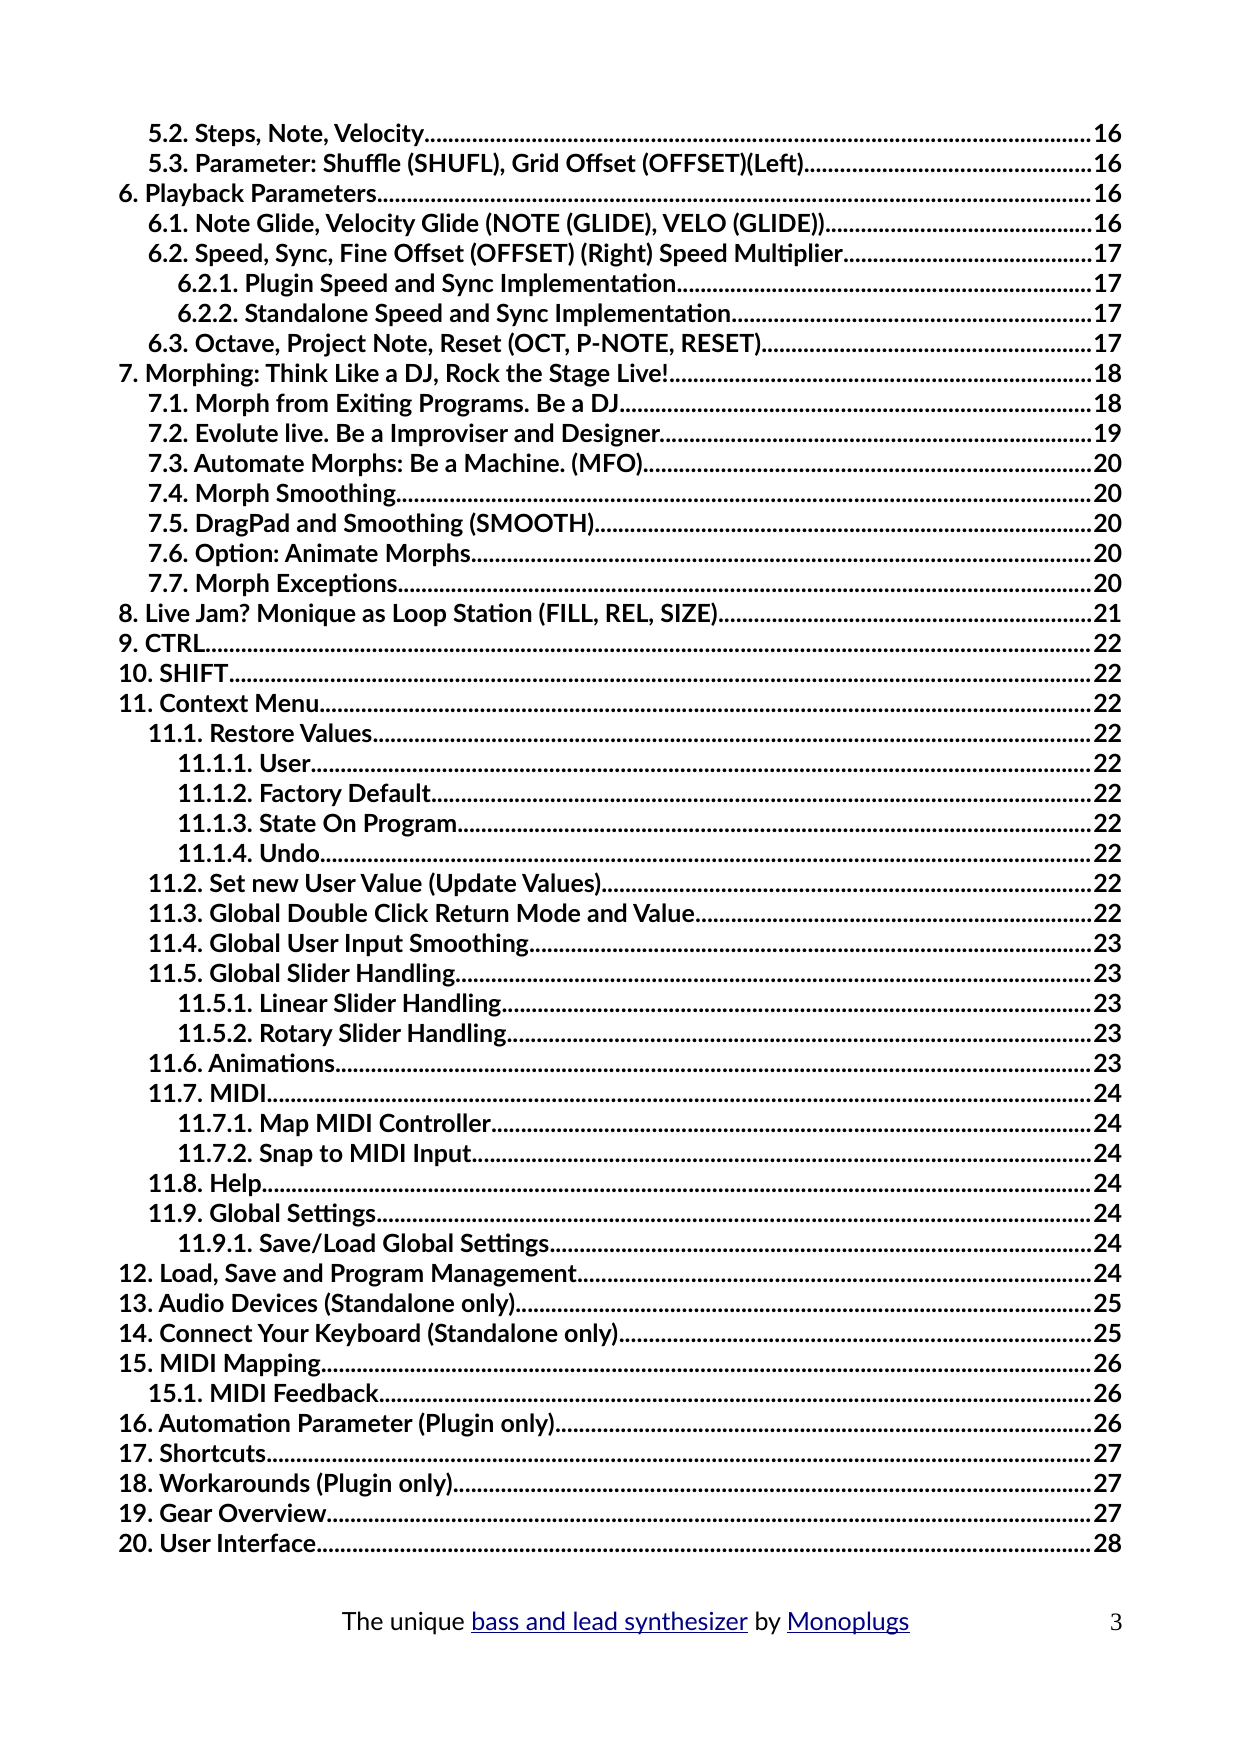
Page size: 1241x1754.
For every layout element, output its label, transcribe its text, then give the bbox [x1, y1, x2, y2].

text 18. Workarounds (Plugin only) 27 [118, 1468, 1122, 1498]
text 6. Playback Parameters 16 [118, 178, 1122, 208]
text 11.1.4. Undo 22 [177, 838, 1122, 868]
text 7.2. Evolute live. Be a Improviser and Designer. 19 [148, 418, 1122, 448]
text 7.3. Automate Morphs: Be a Machine. (MFO) 20 [148, 448, 1122, 478]
text 20. User Interface 28 [118, 1528, 1122, 1558]
text 11.5. Global Slider Handling 23 [148, 958, 1122, 988]
text 11.5.2. Rotary Slider Handling 23 [177, 1018, 1122, 1048]
text 6.2.1. Plugin Speed and Sync Implementation 17 [177, 268, 1122, 298]
text 6.2.2. Standalone Speed and Sync Implementation 17 [177, 298, 1122, 328]
text 11.9.1. Save/Load Global Settings 24 [177, 1228, 1122, 1258]
text 11.1.3. State On Program 22 [177, 808, 1122, 838]
text 7.5. DragPad and Smoothing (SMOOTH) 20 [148, 508, 1122, 538]
text 7.7. Morph Exceptions 20 [148, 568, 1122, 598]
text 11.6. Animations 23 [148, 1048, 1122, 1078]
text 6.3. Octave, Project Note, Reset (OCT, P-NOTE, RESET) 17 [148, 328, 1122, 358]
text 11.4. Global User Input Smoothing 23 [148, 928, 1122, 958]
text 11.7.1. Map MIDI Controller 24 [177, 1108, 1122, 1138]
text 9. CTRL 22 [118, 628, 1122, 658]
text 19. Gear Overview 27 [118, 1498, 1122, 1528]
text 10. SHIFT 22 [118, 658, 1122, 688]
text 5.2. Steps, Note, Velocity 16 [148, 118, 1122, 148]
text 8. Live Jam? Monique as Loop Station (FILL, REL, SIZE) 21 [118, 598, 1122, 628]
text 11.8. Help 24 [148, 1168, 1122, 1198]
text 15.1. MIDI Feedback 26 [148, 1378, 1122, 1408]
text 7.1. Morph from Exiting Programs. Be a DJ. 18 [148, 388, 1122, 418]
text 12. Load, Save and Program Management 24 [118, 1258, 1122, 1288]
text 17. Shortcuts 27 [118, 1438, 1122, 1468]
text 11.2. Set new User Value (Update Values) 22 [148, 868, 1122, 898]
text 11.7. MIDI 24 [148, 1078, 1122, 1108]
text 7.6. Option: Animate Morphs 20 [148, 538, 1122, 568]
text 14. Connect Your Keyboard (Standalone only) 25 [118, 1318, 1122, 1348]
text 11.3. Global Double Click Return Mode and Value 22 [148, 898, 1122, 928]
text 11.7.2. Snap to MIDI Input 24 [177, 1138, 1122, 1168]
text 16. Automation Parameter (Plugin only) 26 [118, 1408, 1122, 1438]
text 11.1.2. Factory Default 22 [177, 778, 1122, 808]
text 11.9. Global Settings 24 [148, 1198, 1122, 1228]
text 6.1. Note Glide, Velocity Glide (NOTE (GLIDE), VELO (GLIDE)) 16 [148, 208, 1122, 238]
text 6.2. Speed, Sync, Fine Offset (OFFSET) (Right) Speed Multiplier 17 [148, 238, 1122, 268]
text 7.4. Morph Smoothing 20 [148, 478, 1122, 508]
text 11. Context Menu 22 [118, 688, 1122, 718]
text 11.1. Restore Values 22 [148, 718, 1122, 748]
text 13. Audio Devices (Standalone only) 25 [118, 1288, 1122, 1318]
text 7. Morphing: Think Like a DJ, Rock the Stage Live! 18 [118, 358, 1122, 388]
text 15. MIDI Mapping 26 [118, 1348, 1122, 1378]
text 11.1.1. User 22 [177, 748, 1122, 778]
text 11.5.1. Linear Slider Handling 23 [177, 988, 1122, 1018]
text 5.3. Parameter: Shuffle (SHUFL), Grid Offset (OFFSET)(Left) 16 [148, 148, 1122, 178]
